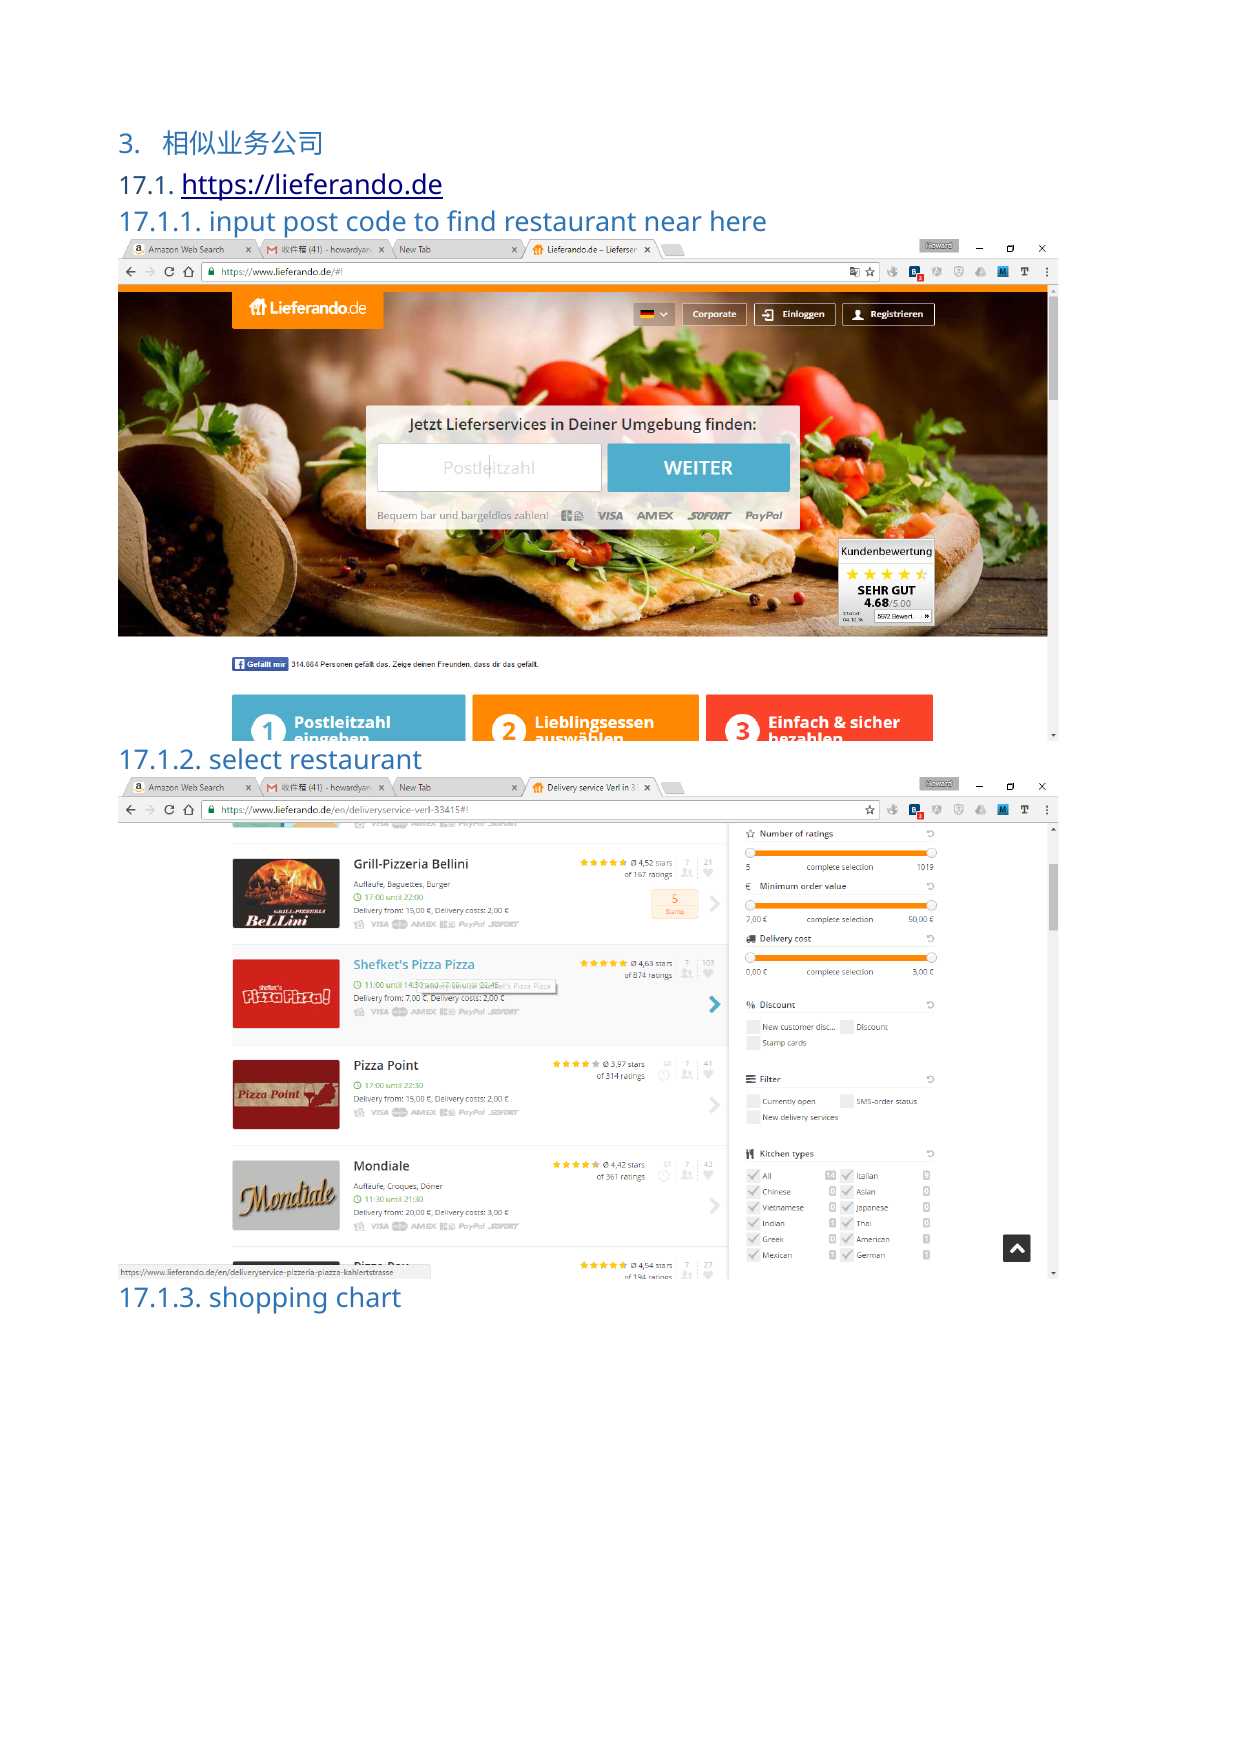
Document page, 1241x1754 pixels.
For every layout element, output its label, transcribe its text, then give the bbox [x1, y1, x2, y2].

subtitle 相似业务公司 [118, 122, 1122, 162]
text 17.1.2. select restaurant [118, 741, 1122, 777]
picture [118, 239, 1059, 741]
picture [118, 777, 1059, 1279]
subtitle 17.1. https://lieferando.de [118, 166, 1122, 203]
text 17.1.3. shopping chart [118, 1278, 1122, 1315]
text 17.1.1. input post code to find restaurant near here [118, 203, 1122, 239]
